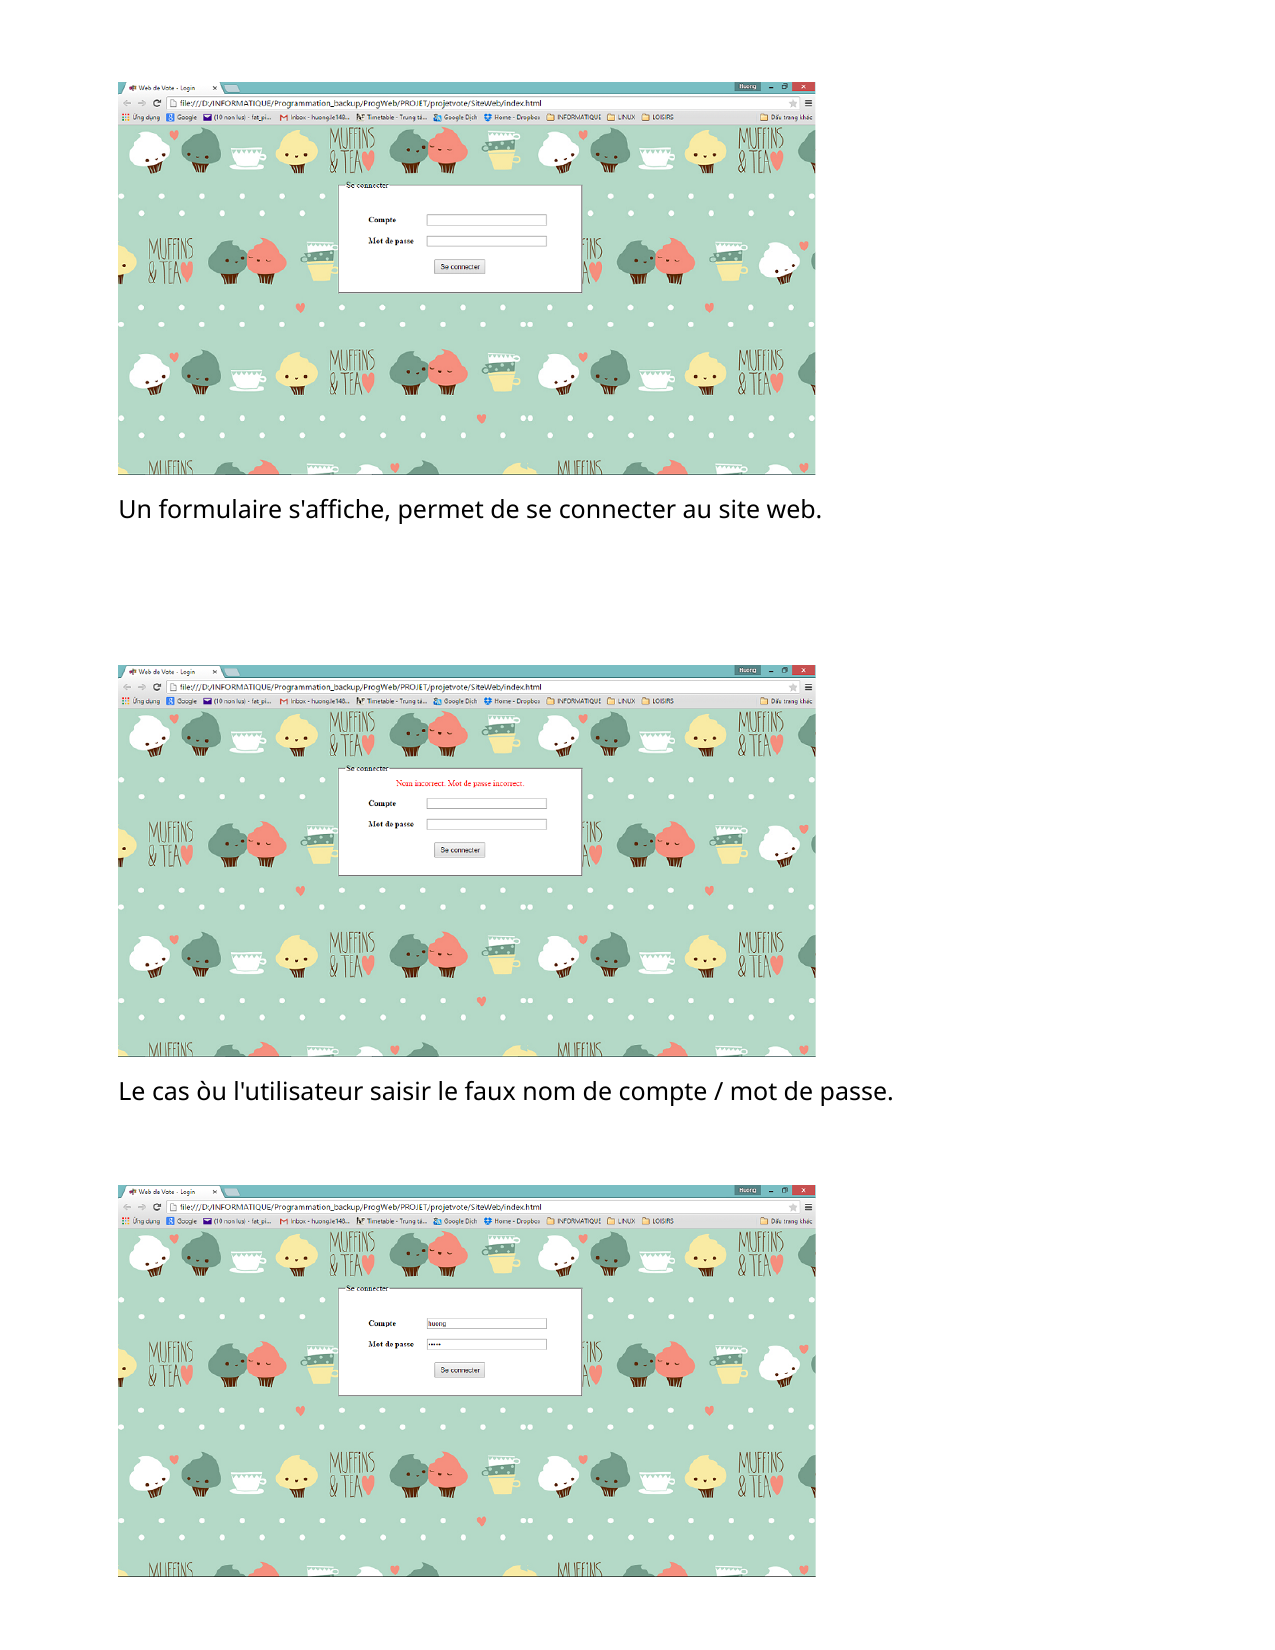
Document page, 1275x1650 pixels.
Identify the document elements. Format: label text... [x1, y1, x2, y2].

picture [118, 1185, 816, 1577]
picture [118, 82, 816, 475]
picture [118, 665, 816, 1057]
text Le cas òu l'utilisateur saisir le faux nom de compte / mot de passe. [118, 662, 1157, 1108]
text Un formulaire s'affiche, permet de se connecter au site web. [118, 82, 1157, 525]
